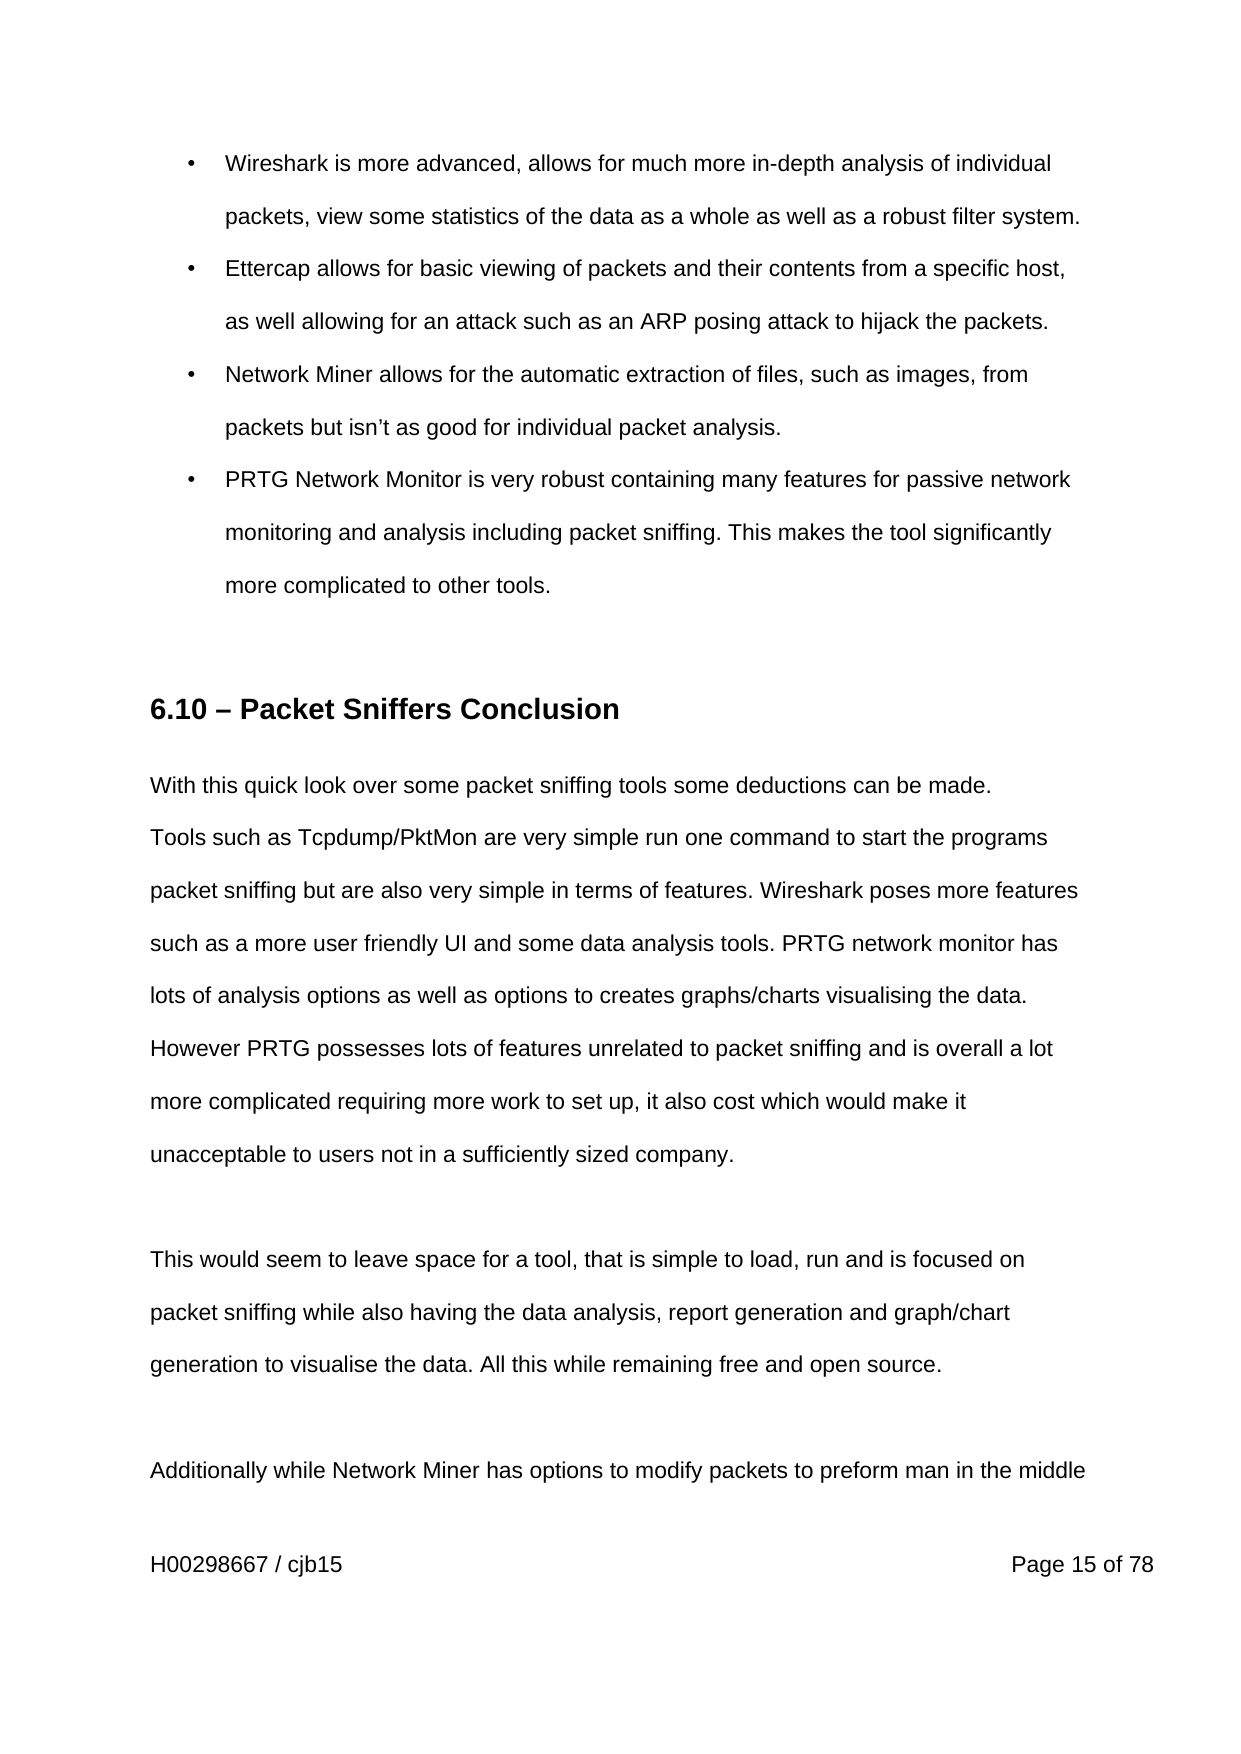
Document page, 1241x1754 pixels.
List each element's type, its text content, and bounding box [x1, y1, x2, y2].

text This would seem to leave space for a tool, that is simple to load, run and is focused on packet sniffing while also having the data analysis, report generation and graph/chart generation to visualise the data. All this while remaining free and open source. [150, 1246, 1090, 1378]
subtitle 6.10 – Packet Sniffers Conclusion [150, 692, 1090, 725]
list Ettercap allows for basic viewing of packets and their contents from a specific host, as well allowing for an attack such as an ARP posing attack to hijack the packets. [187, 255, 1090, 334]
list PRTG Network Monitor is very robust containing many features for passive network monitoring and analysis including packet sniffing. This makes the tool significantly more complicated to other tools. [187, 466, 1090, 598]
text Additionally while Network Miner has options to modify packets to preform man in the middle [150, 1457, 1090, 1483]
text With this quick look over some packet sniffing tools some deductions can be made. [150, 772, 1090, 798]
text Tools such as Tcpdump/PktMon are very simple run one command to start the programs packet sniffing but are also very simple in terms of features. Wireshark poses more features such as a more user friendly UI and some data analysis tools. PRTG network monitor has lots of analysis options as well as options to creates graphs/charts visualising the data. However PRTG possesses lots of features unrelated to packet sniffing and is overall a lot more complicated requiring more work to set up, it also cost which would make it unacceptable to users not in a sufficiently sized company. [150, 824, 1090, 1167]
list Network Miner allows for the automatic extraction of files, such as images, from packets but isn’t as good for individual packet analysis. [187, 361, 1090, 440]
list Wireshark is more advanced, allows for much more in-depth analysis of individual packets, view some statistics of the data as a whole as well as a robust filter system. [187, 150, 1090, 229]
